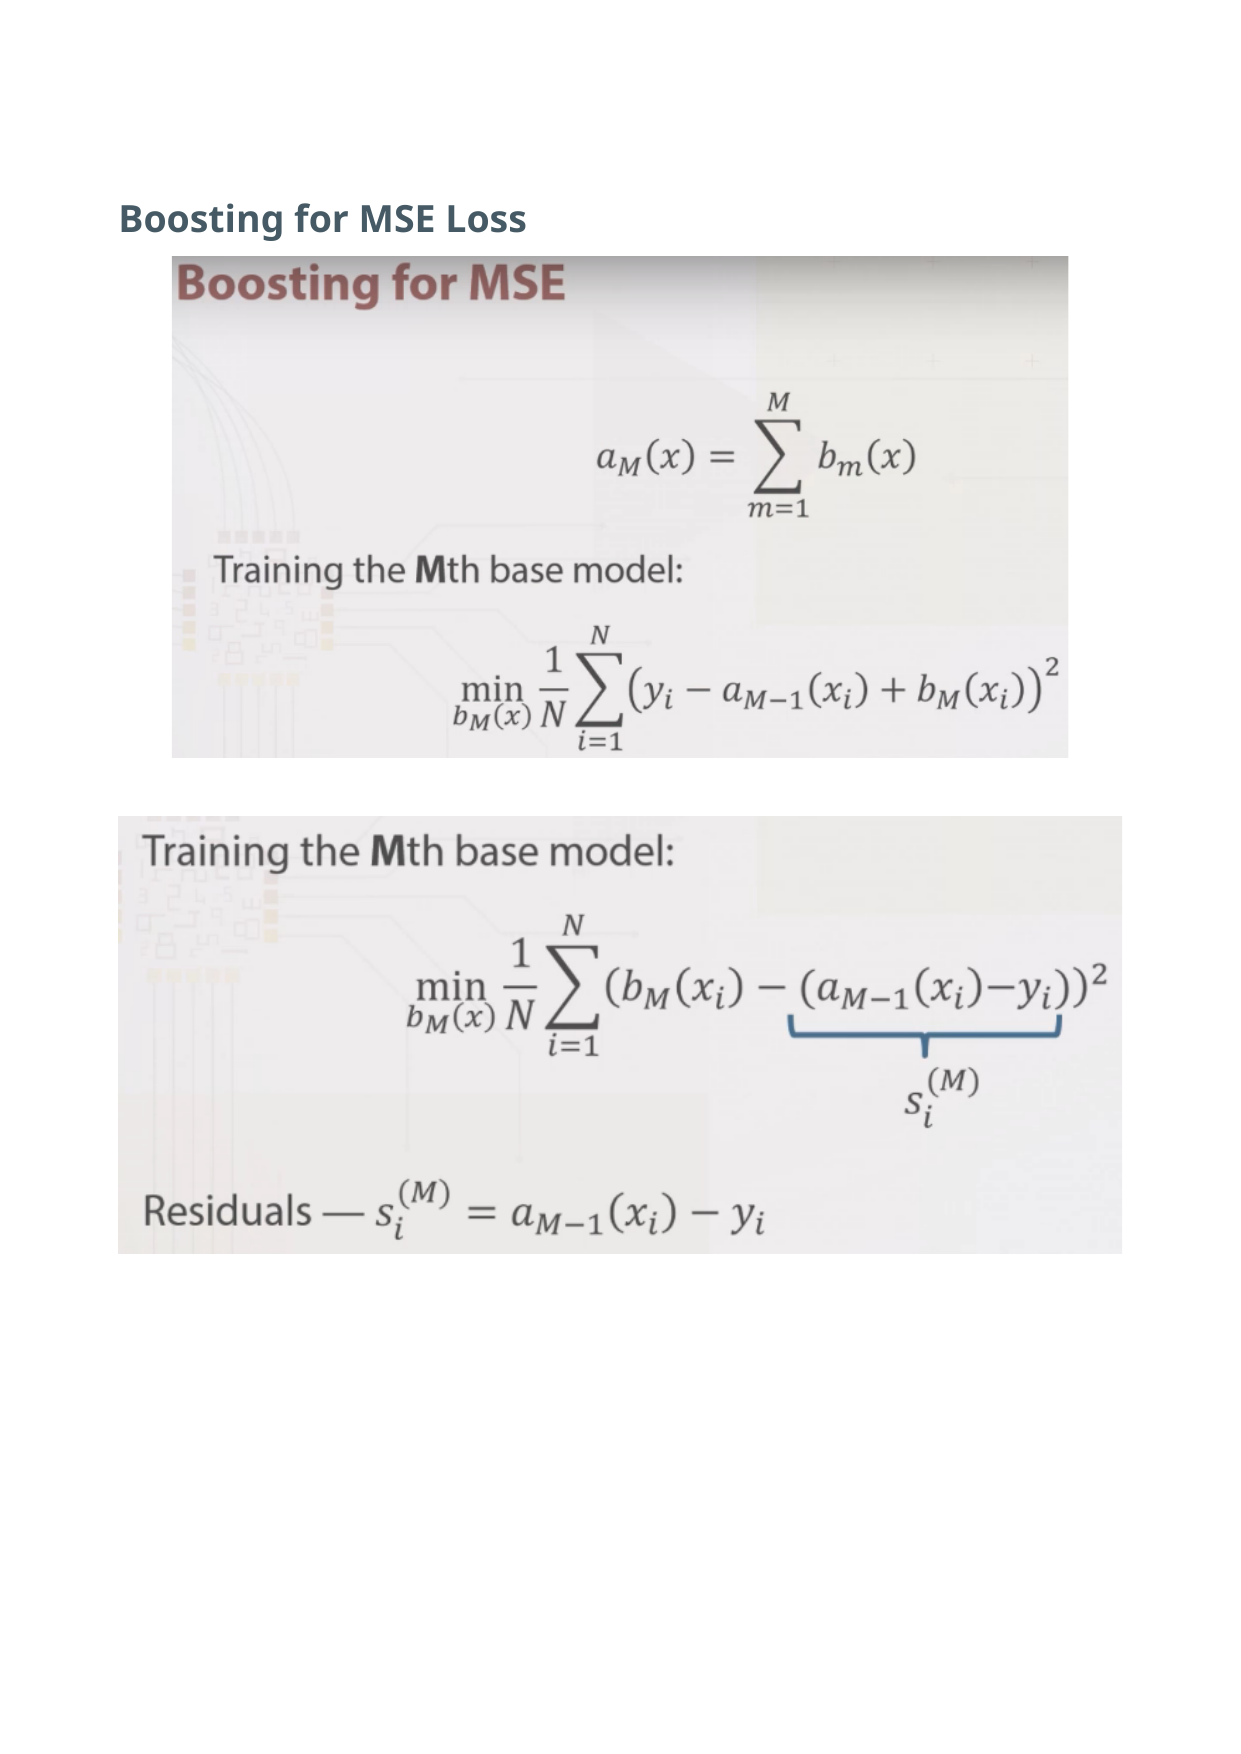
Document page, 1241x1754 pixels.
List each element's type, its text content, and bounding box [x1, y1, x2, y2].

picture [171, 256, 1069, 758]
subtitle Boosting for MSE Loss [118, 193, 1122, 244]
picture [118, 816, 1123, 1254]
